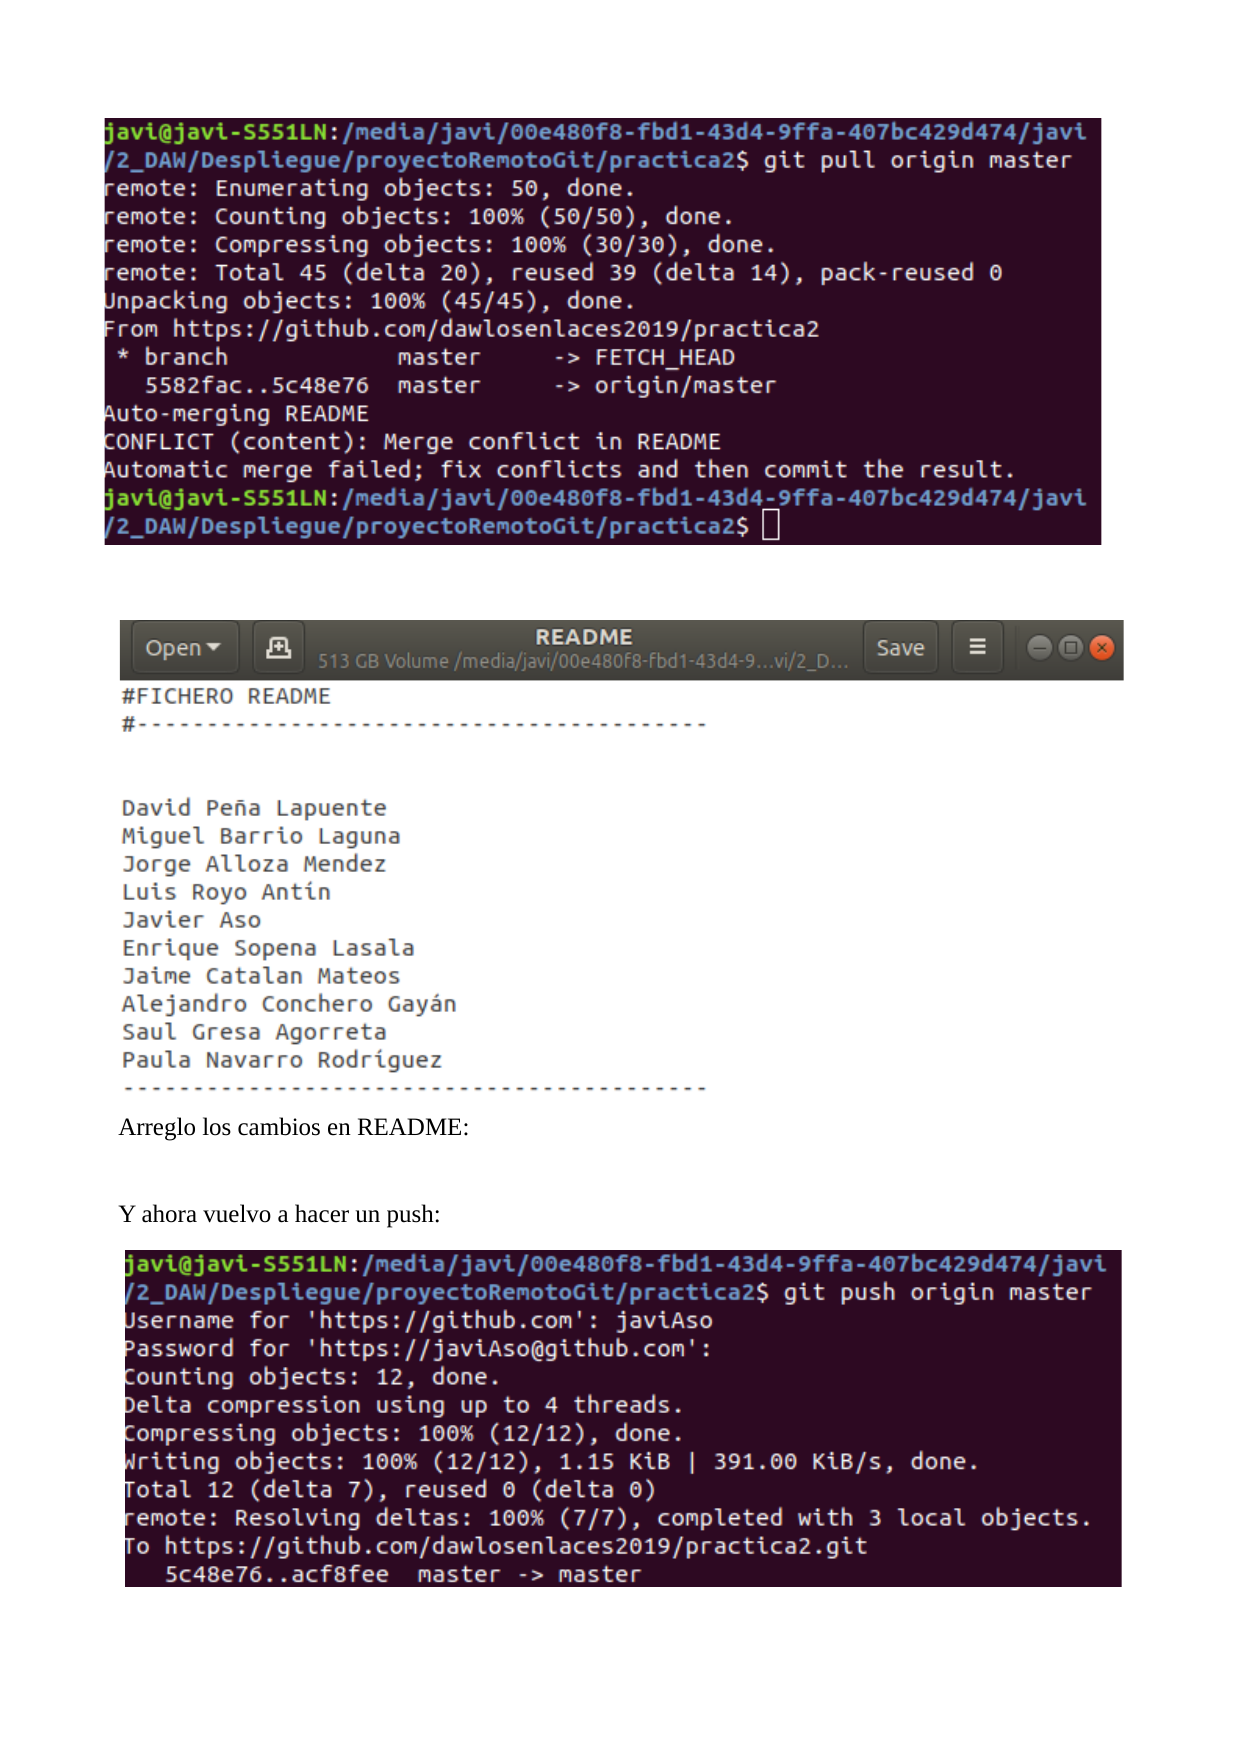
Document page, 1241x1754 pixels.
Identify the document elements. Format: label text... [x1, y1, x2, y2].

text Arreglo los cambios en README: [118, 602, 1122, 1141]
picture [104, 118, 1102, 545]
picture [125, 1250, 1122, 1587]
text Y ahora vuelvo a hacer un push: [118, 1199, 1122, 1227]
picture [119, 620, 1124, 1113]
